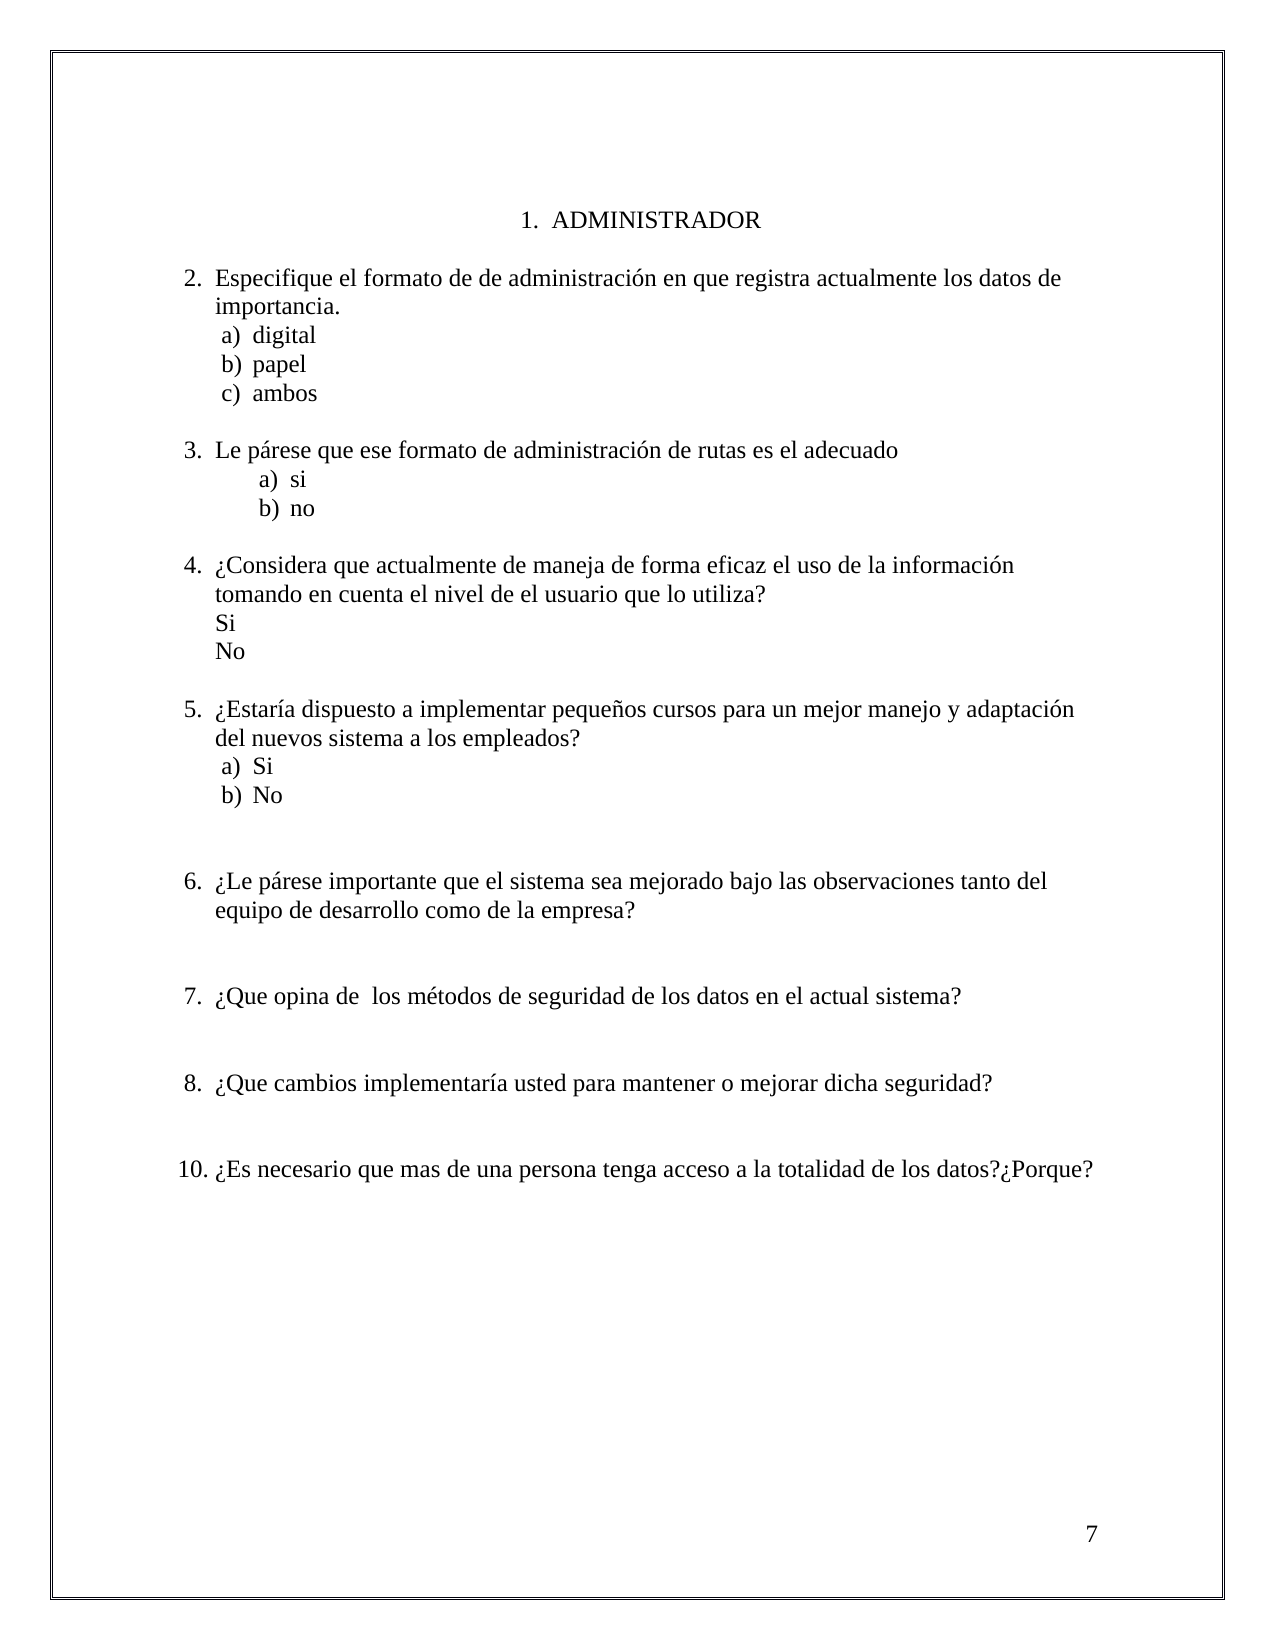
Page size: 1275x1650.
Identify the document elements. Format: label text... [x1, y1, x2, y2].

list ¿Estaría dispuesto a implementar pequeños cursos para un mejor manejo y adaptación del nuevos sistema a los empleados? [177, 694, 1098, 751]
list Si [177, 608, 1098, 636]
list 10. ¿Es necesario que mas de una persona tenga acceso a la totalidad de los datos?¿Porque? [177, 1154, 1098, 1183]
list ¿Considera que actualmente de maneja de forma eficaz el uso de la información tomando en cuenta el nivel de el usuario que lo utiliza? [177, 550, 1098, 608]
list Especifique el formato de de administración en que registra actualmente los datos de importancia. [177, 263, 1098, 320]
list Le párese que ese formato de administración de rutas es el adecuado [177, 435, 1098, 464]
list ADMINISTRADOR [177, 205, 1098, 234]
list si [252, 464, 1098, 493]
list ambos [215, 378, 1098, 406]
list ¿Que opina de los métodos de seguridad de los datos en el actual sistema? [177, 981, 1098, 1010]
list No [215, 780, 1098, 809]
list digital [215, 320, 1098, 349]
list papel [215, 349, 1098, 378]
list No [177, 636, 1098, 665]
list Si [215, 751, 1098, 780]
list no [252, 493, 1098, 521]
list ¿Le párese importante que el sistema sea mejorado bajo las observaciones tanto del equipo de desarrollo como de la empresa? [177, 866, 1098, 924]
list ¿Que cambios implementaría usted para mantener o mejorar dicha seguridad? [177, 1068, 1098, 1096]
